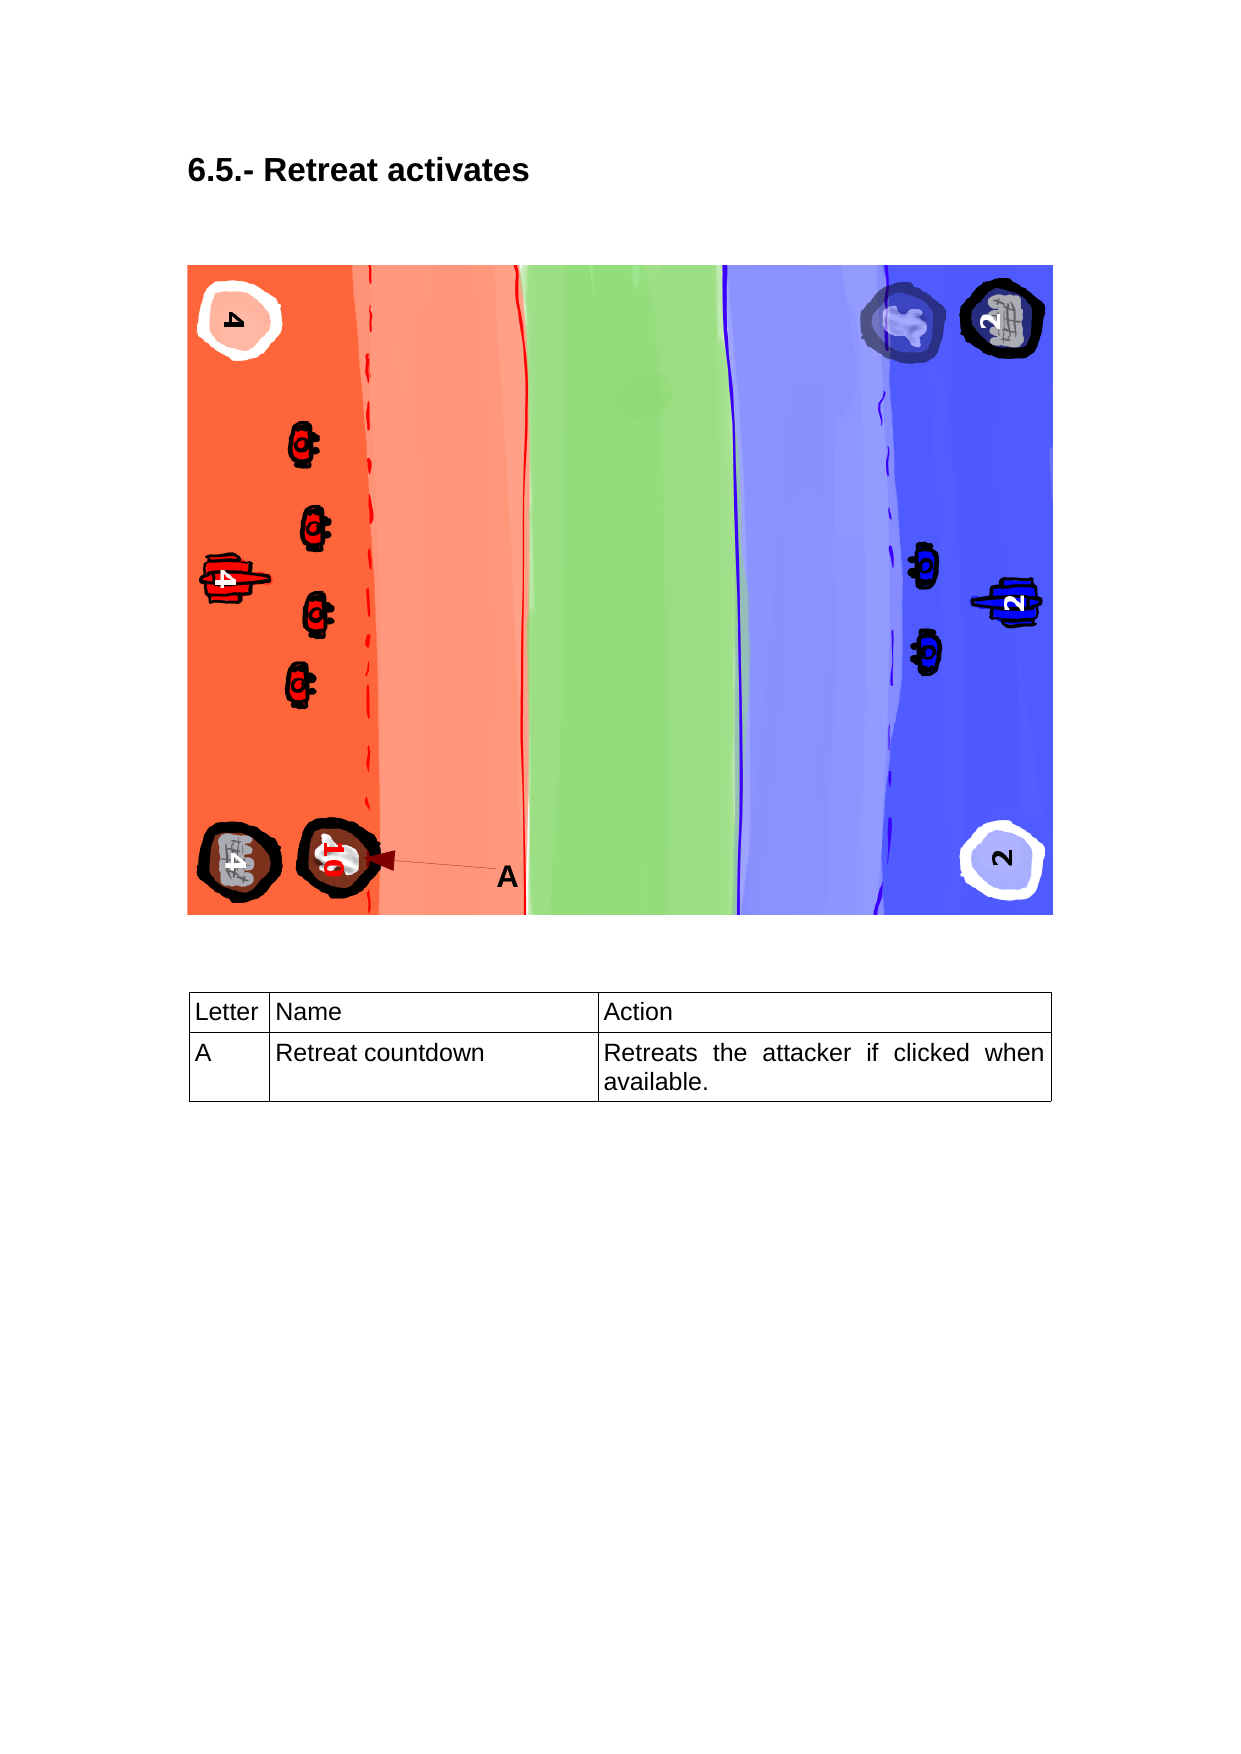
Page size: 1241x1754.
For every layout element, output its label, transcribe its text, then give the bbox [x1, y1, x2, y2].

text 6.5.- Retreat activates [187, 150, 1053, 188]
table_header Letter [190, 993, 269, 1032]
picture [187, 265, 1053, 915]
table_header Action [599, 993, 1051, 1032]
table_header Name [270, 993, 598, 1032]
table_cell Retreats the attacker if clicked when available. [599, 1033, 1051, 1101]
table_cell A [190, 1033, 269, 1101]
table_cell Retreat countdown [270, 1033, 598, 1101]
